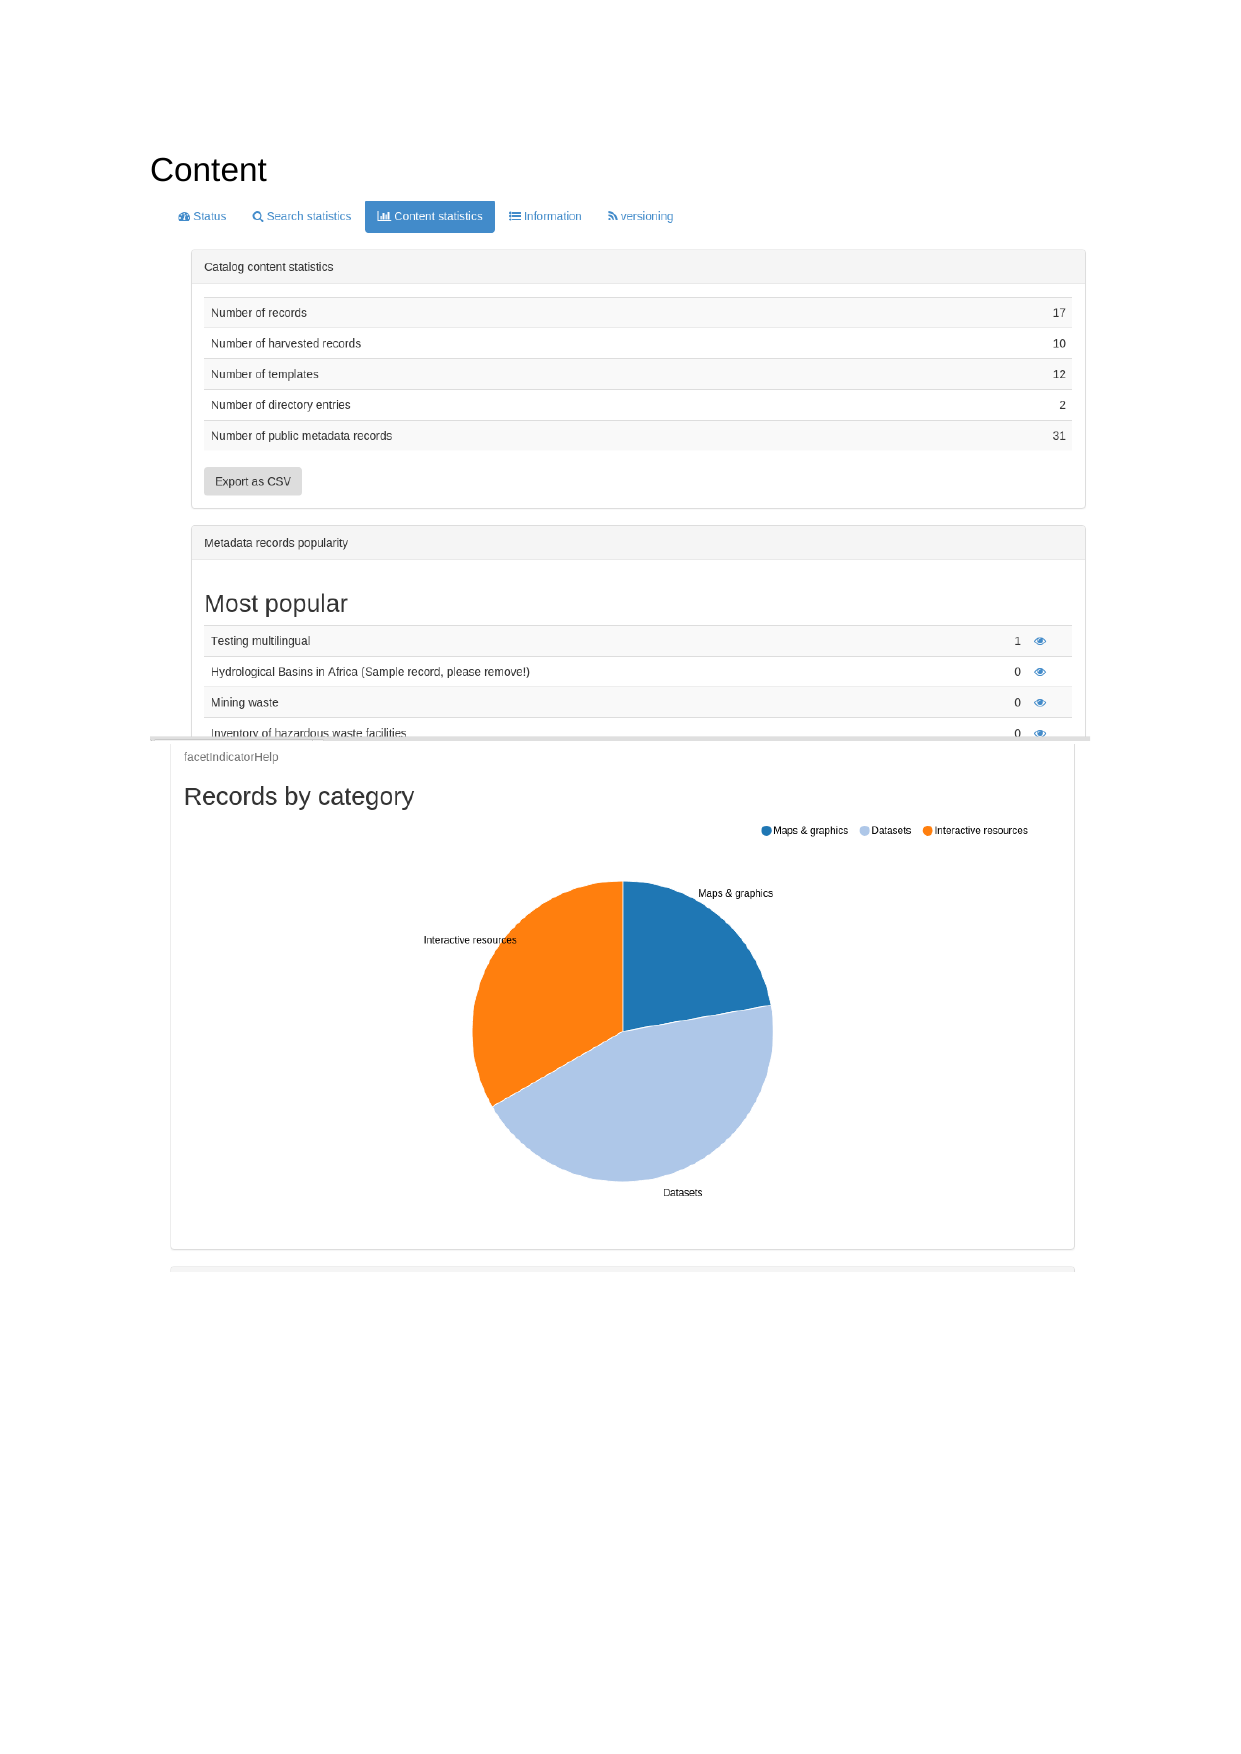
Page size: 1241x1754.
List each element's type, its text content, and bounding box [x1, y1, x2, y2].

picture [150, 201, 1091, 741]
picture [150, 744, 1091, 1272]
subtitle Content [150, 150, 1090, 188]
